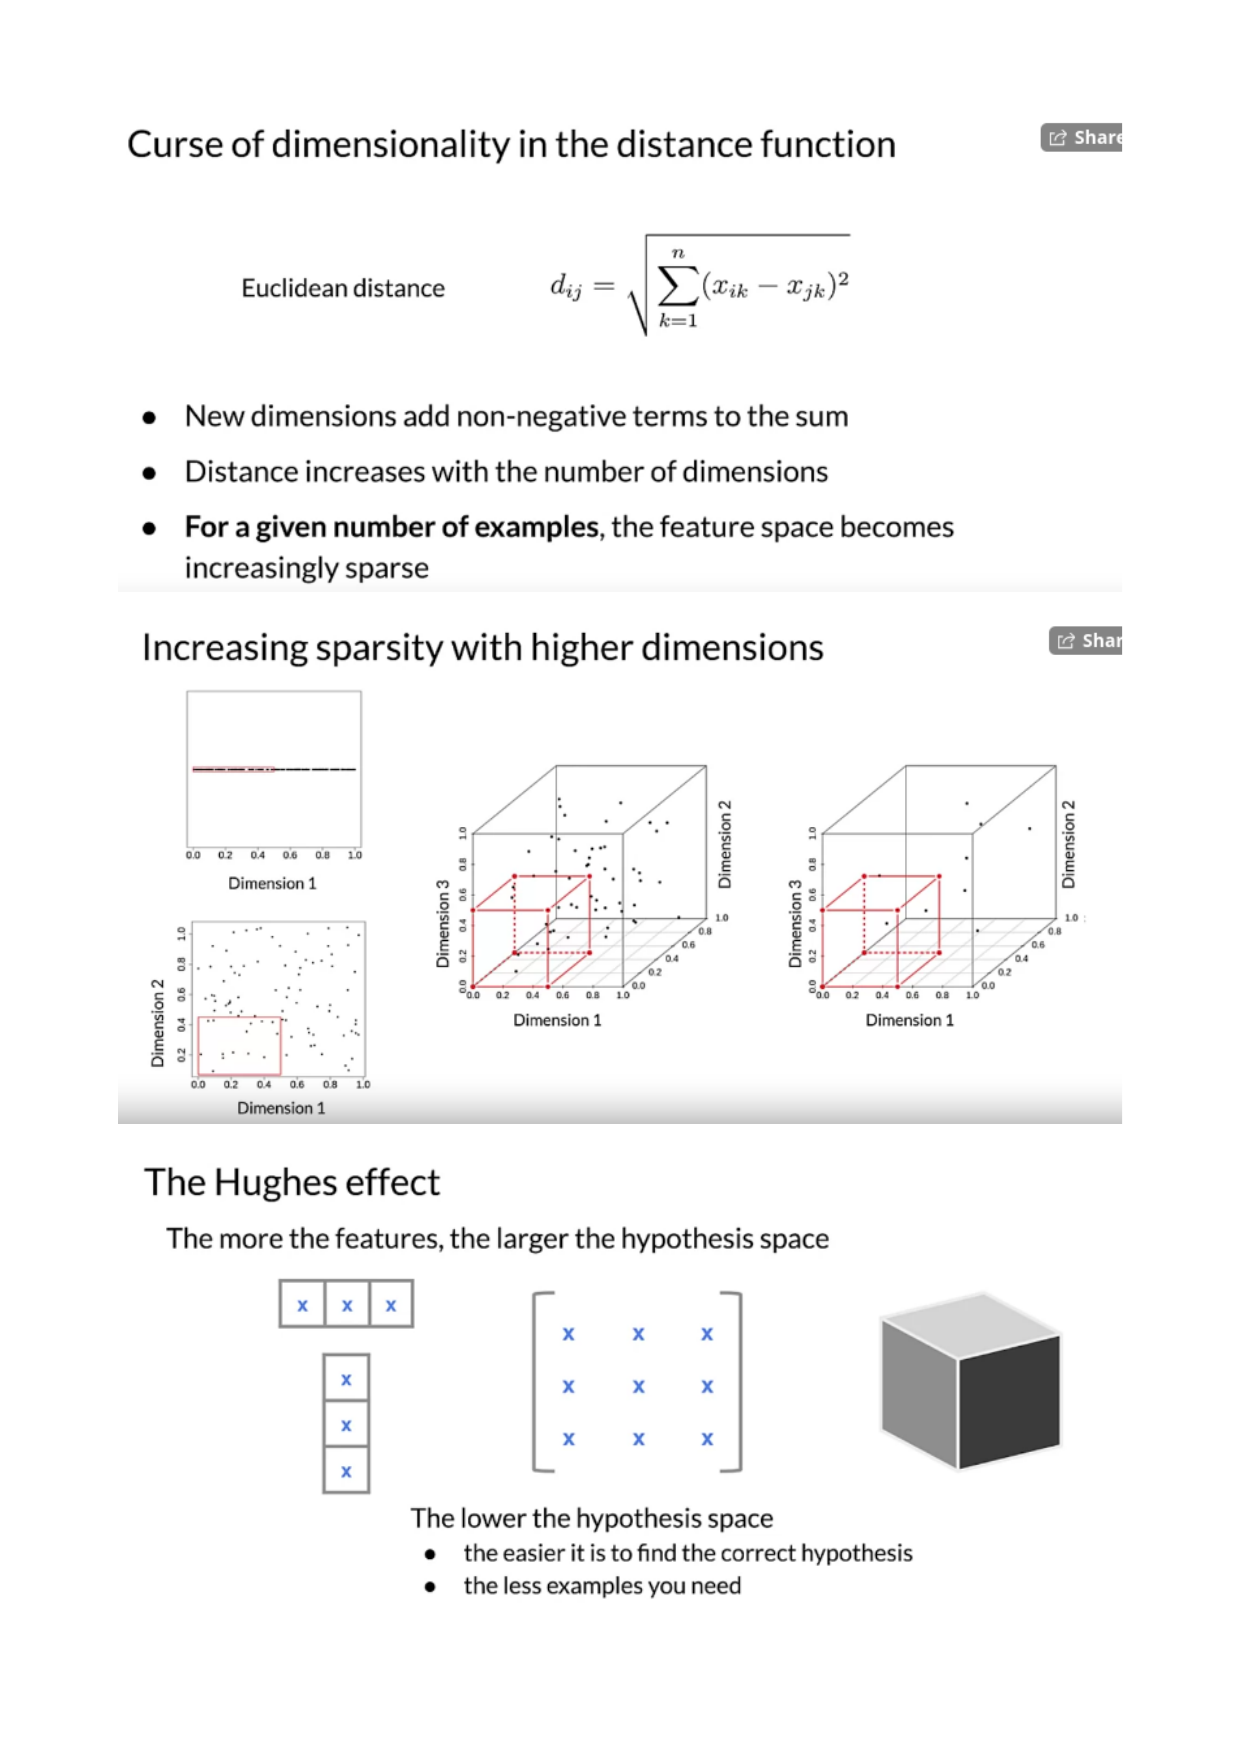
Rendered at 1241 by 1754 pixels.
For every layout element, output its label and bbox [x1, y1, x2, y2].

picture [118, 620, 1123, 1124]
picture [118, 118, 1123, 592]
picture [118, 1152, 1123, 1617]
